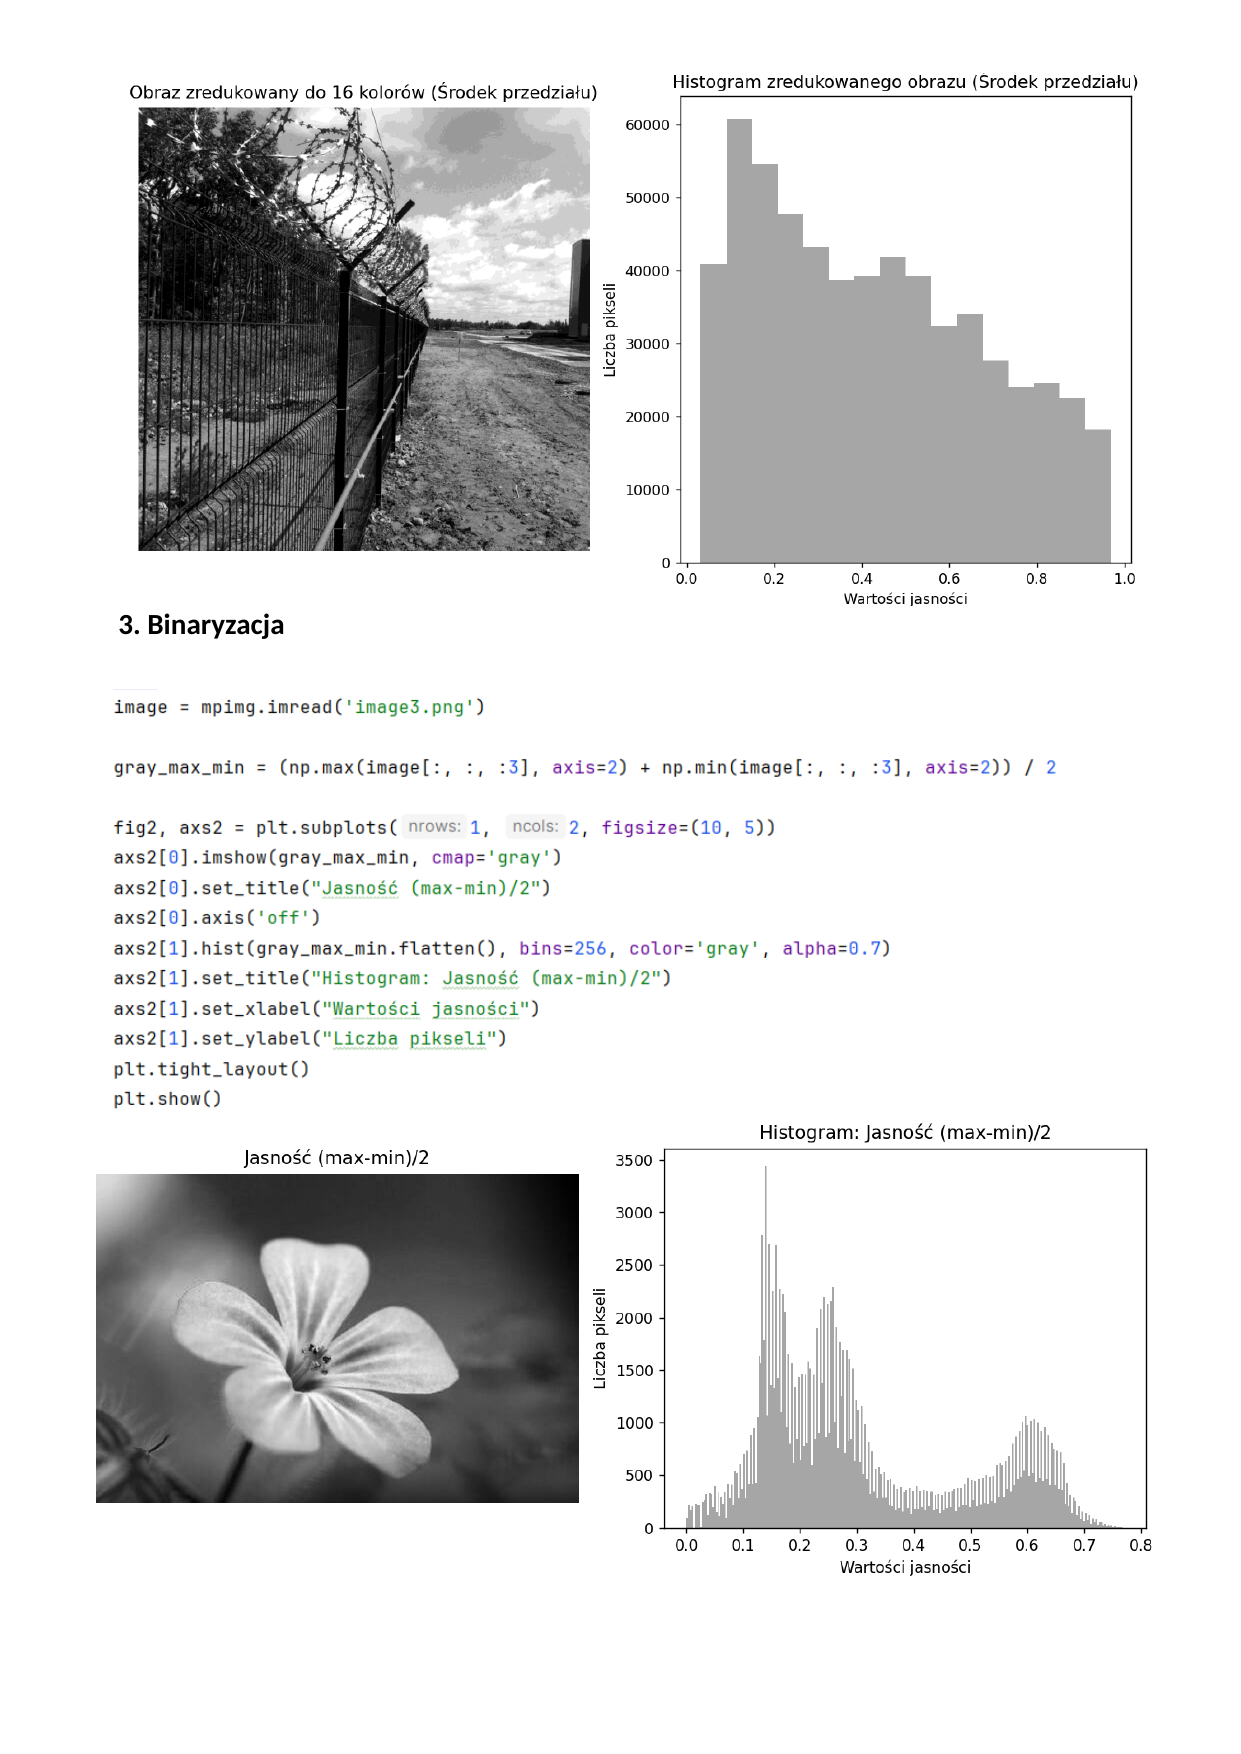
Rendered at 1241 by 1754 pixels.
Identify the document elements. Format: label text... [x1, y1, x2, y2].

picture [88, 689, 1163, 1580]
picture [124, 73, 1144, 606]
text 3. Binaryzacja [118, 118, 1122, 641]
